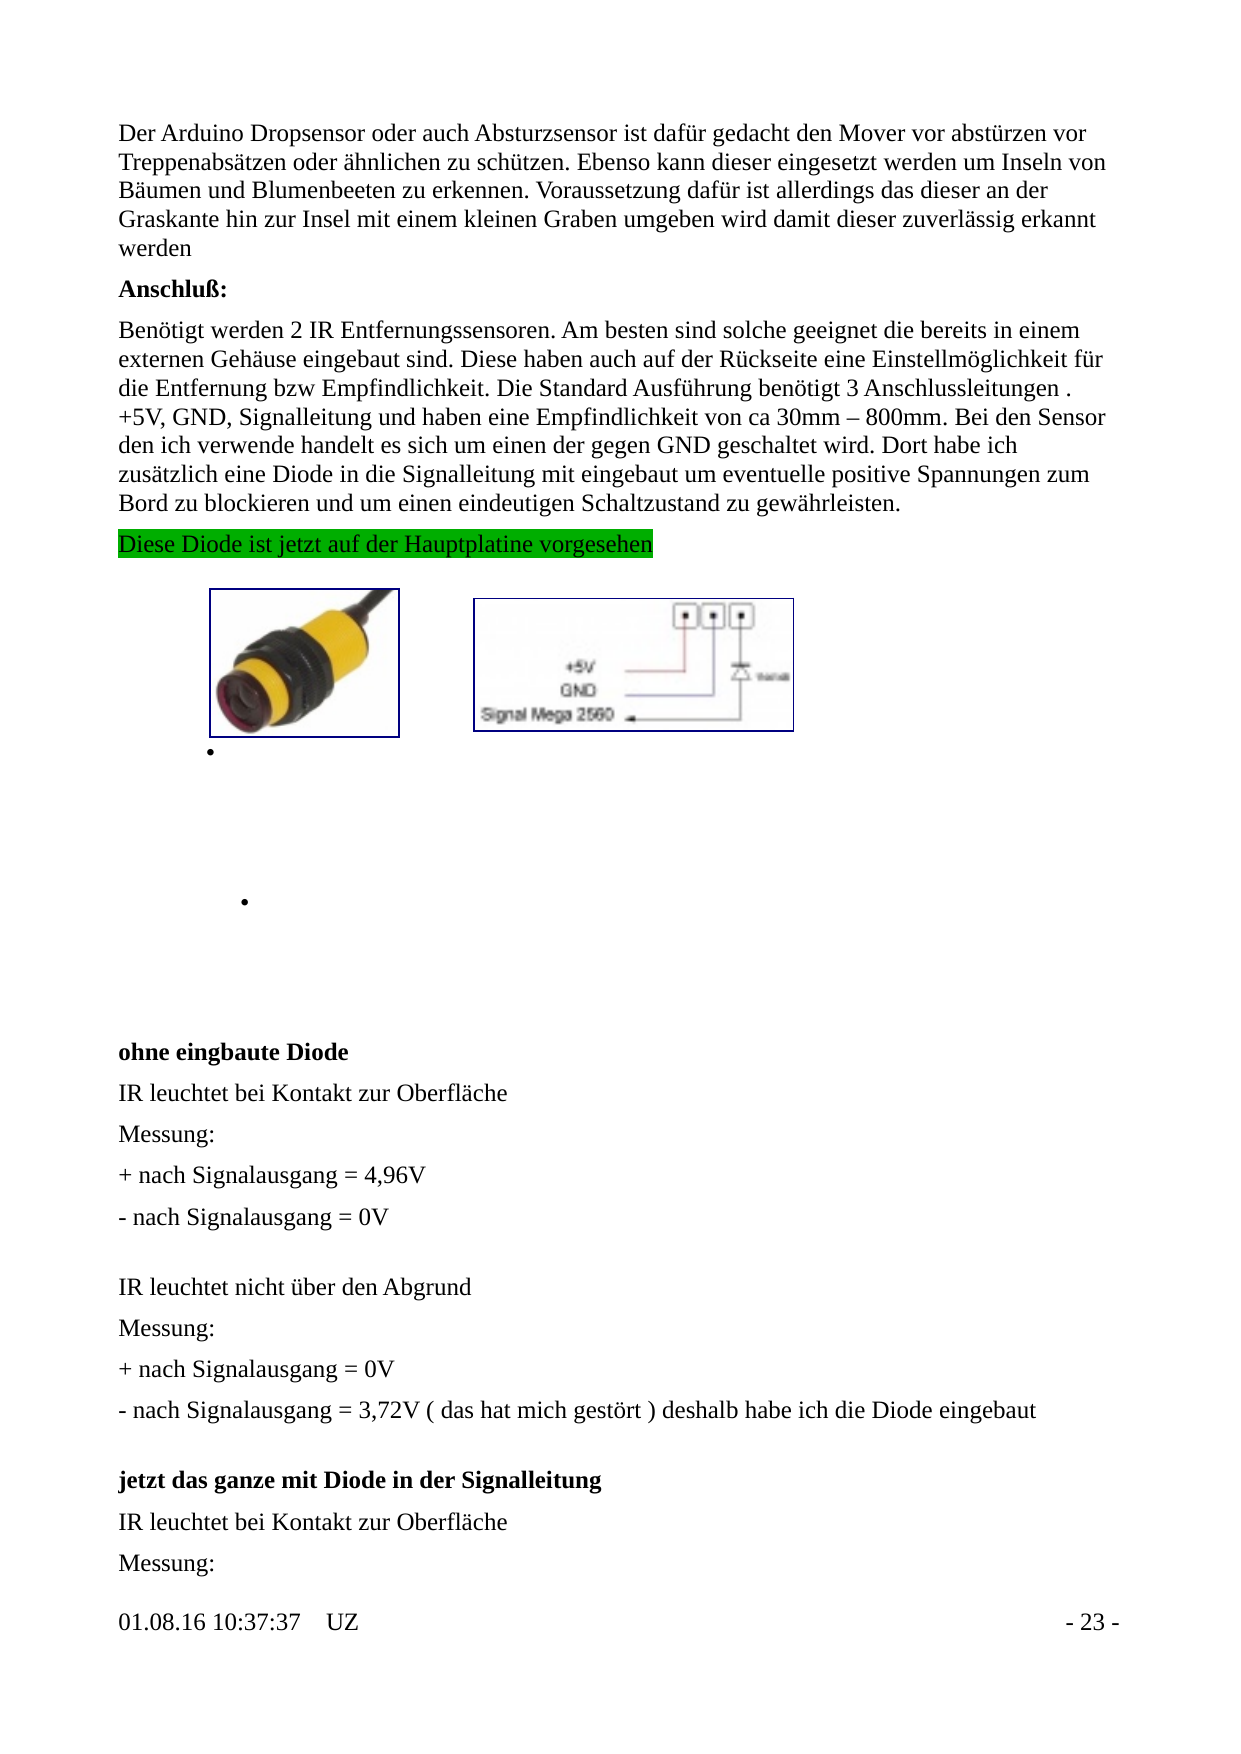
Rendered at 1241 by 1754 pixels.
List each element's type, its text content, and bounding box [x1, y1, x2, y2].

text Der Arduino Dropsensor oder auch Absturzsensor ist dafür gedacht den Mover vor abstürzen vor Treppenabsätzen oder ähnlichen zu schützen. Ebenso kann dieser eingesetzt werden um Inseln von Bäumen und Blumenbeeten zu erkennen. Voraussetzung dafür ist allerdings das dieser an der Graskante hin zur Insel mit einem kleinen Graben umgeben wird damit dieser zuverlässig erkannt werden [118, 118, 1122, 262]
text IR leuchtet nicht über den Abgrund [118, 1243, 1122, 1300]
text ohne eingbaute Diode [118, 1037, 1122, 1065]
text Anschluß: [118, 274, 1122, 303]
text + nach Signalausgang = 4,96V [118, 1160, 1122, 1189]
text + nach Signalausgang = 0V [118, 1354, 1122, 1383]
text Messung: [118, 1548, 1122, 1577]
text - nach Signalausgang = 0V [118, 1202, 1122, 1230]
text IR leuchtet bei Kontakt zur Oberfläche [118, 1078, 1122, 1107]
picture [475, 599, 793, 730]
text Benötigt werden 2 IR Entfernungssensoren. Am besten sind solche geeignet die bereits in einem externen Gehäuse eingebaut sind. Diese haben auch auf der Rückseite eine Einstellmöglichkeit für die Entfernung bzw Empfindlichkeit. Die Standard Ausführung benötigt 3 Anschlussleitungen . +5V, GND, Signalleitung und haben eine Empfindlichkeit von ca 30mm – 800mm. Bei den Sensor den ich verwende handelt es sich um einen der gegen GND geschaltet wird. Dort habe ich zusätzlich eine Diode in die Signalleitung mit eingebaut um eventuelle positive Spannungen zum Bord zu blockieren und um einen eindeutigen Schaltzustand zu gewährleisten. [118, 316, 1122, 517]
text Messung: [118, 1313, 1122, 1342]
text Messung: [118, 1119, 1122, 1148]
picture [211, 590, 398, 736]
text IR leuchtet bei Kontakt zur Oberfläche [118, 1507, 1122, 1535]
text Diese Diode ist jetzt auf der Hauptplatine vorgesehen [118, 529, 1122, 558]
text jetzt das ganze mit Diode in der Signalleitung [118, 1437, 1122, 1494]
text - nach Signalausgang = 3,72V ( das hat mich gestört ) deshalb habe ich die Diode eingebaut [118, 1395, 1122, 1424]
